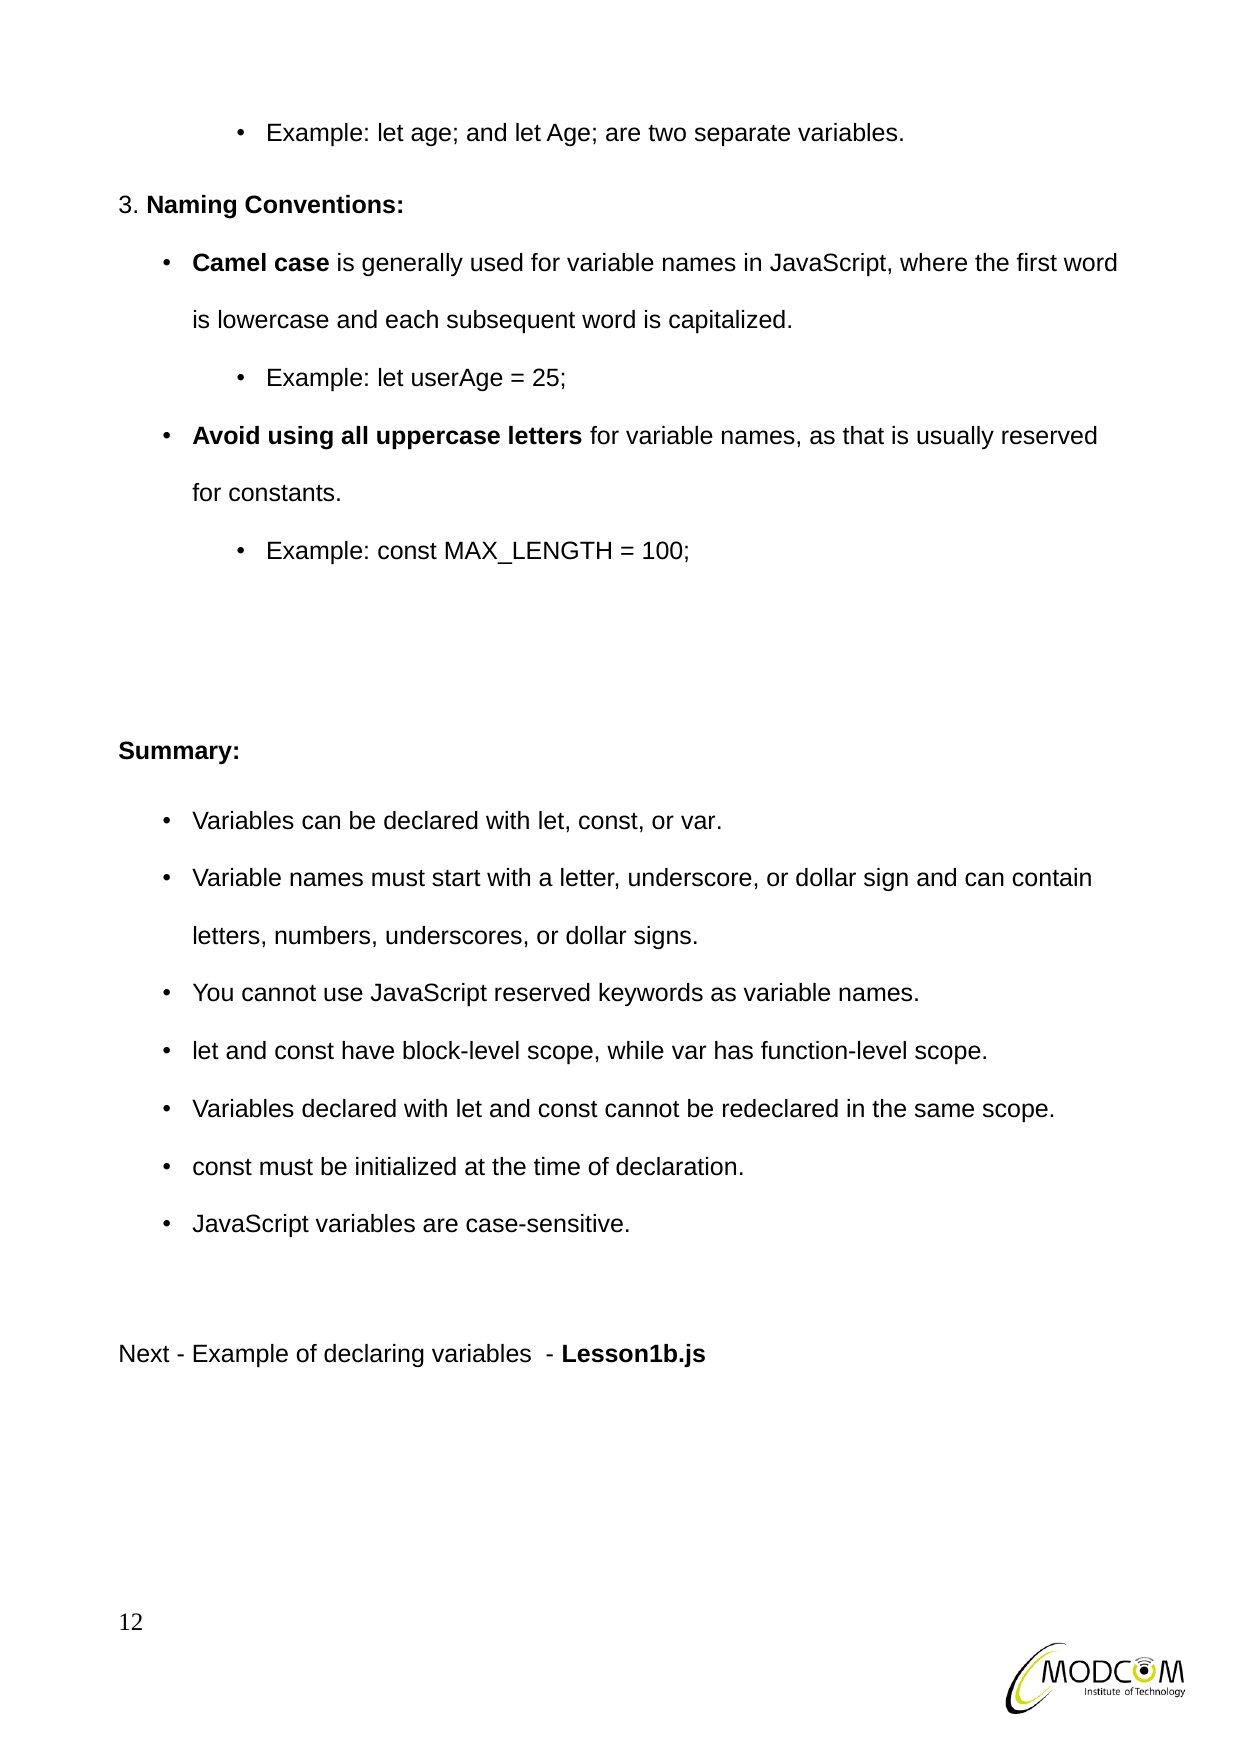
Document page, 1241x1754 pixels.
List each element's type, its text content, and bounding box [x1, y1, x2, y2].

list let and const have block-level scope, while var has function-level scope. [162, 1036, 1122, 1065]
list You cannot use JavaScript reserved keywords as variable names. [162, 978, 1122, 1007]
list Avoid using all uppercase letters for variable names, as that is usually reserved for constants. [162, 421, 1122, 507]
list Variables declared with let and const cannot be redeclared in the same scope. [162, 1094, 1122, 1123]
list Camel case is generally used for variable names in JavaScript, where the first word is lowercase and each subsequent word is capitalized. [162, 248, 1122, 334]
list Example: let age; and let Age; are two separate variables. [236, 118, 1122, 147]
subtitle Summary: [118, 736, 1122, 764]
list Example: let userAge = 25; [236, 363, 1122, 392]
text Next - Example of declaring variables - Lesson1b.js [118, 1339, 1122, 1368]
picture [997, 1626, 1191, 1718]
text 3. Naming Conventions: [118, 190, 1122, 219]
list Example: const MAX_LENGTH = 100; [236, 536, 1122, 565]
list const must be initialized at the time of declaration. [162, 1152, 1122, 1180]
list JavaScript variables are case-sensitive. [162, 1209, 1122, 1238]
list Variables can be declared with let, const, or var. [162, 806, 1122, 834]
list Variable names must start with a letter, underscore, or dollar sign and can contain letters, numbers, underscores, or dollar signs. [162, 863, 1122, 950]
